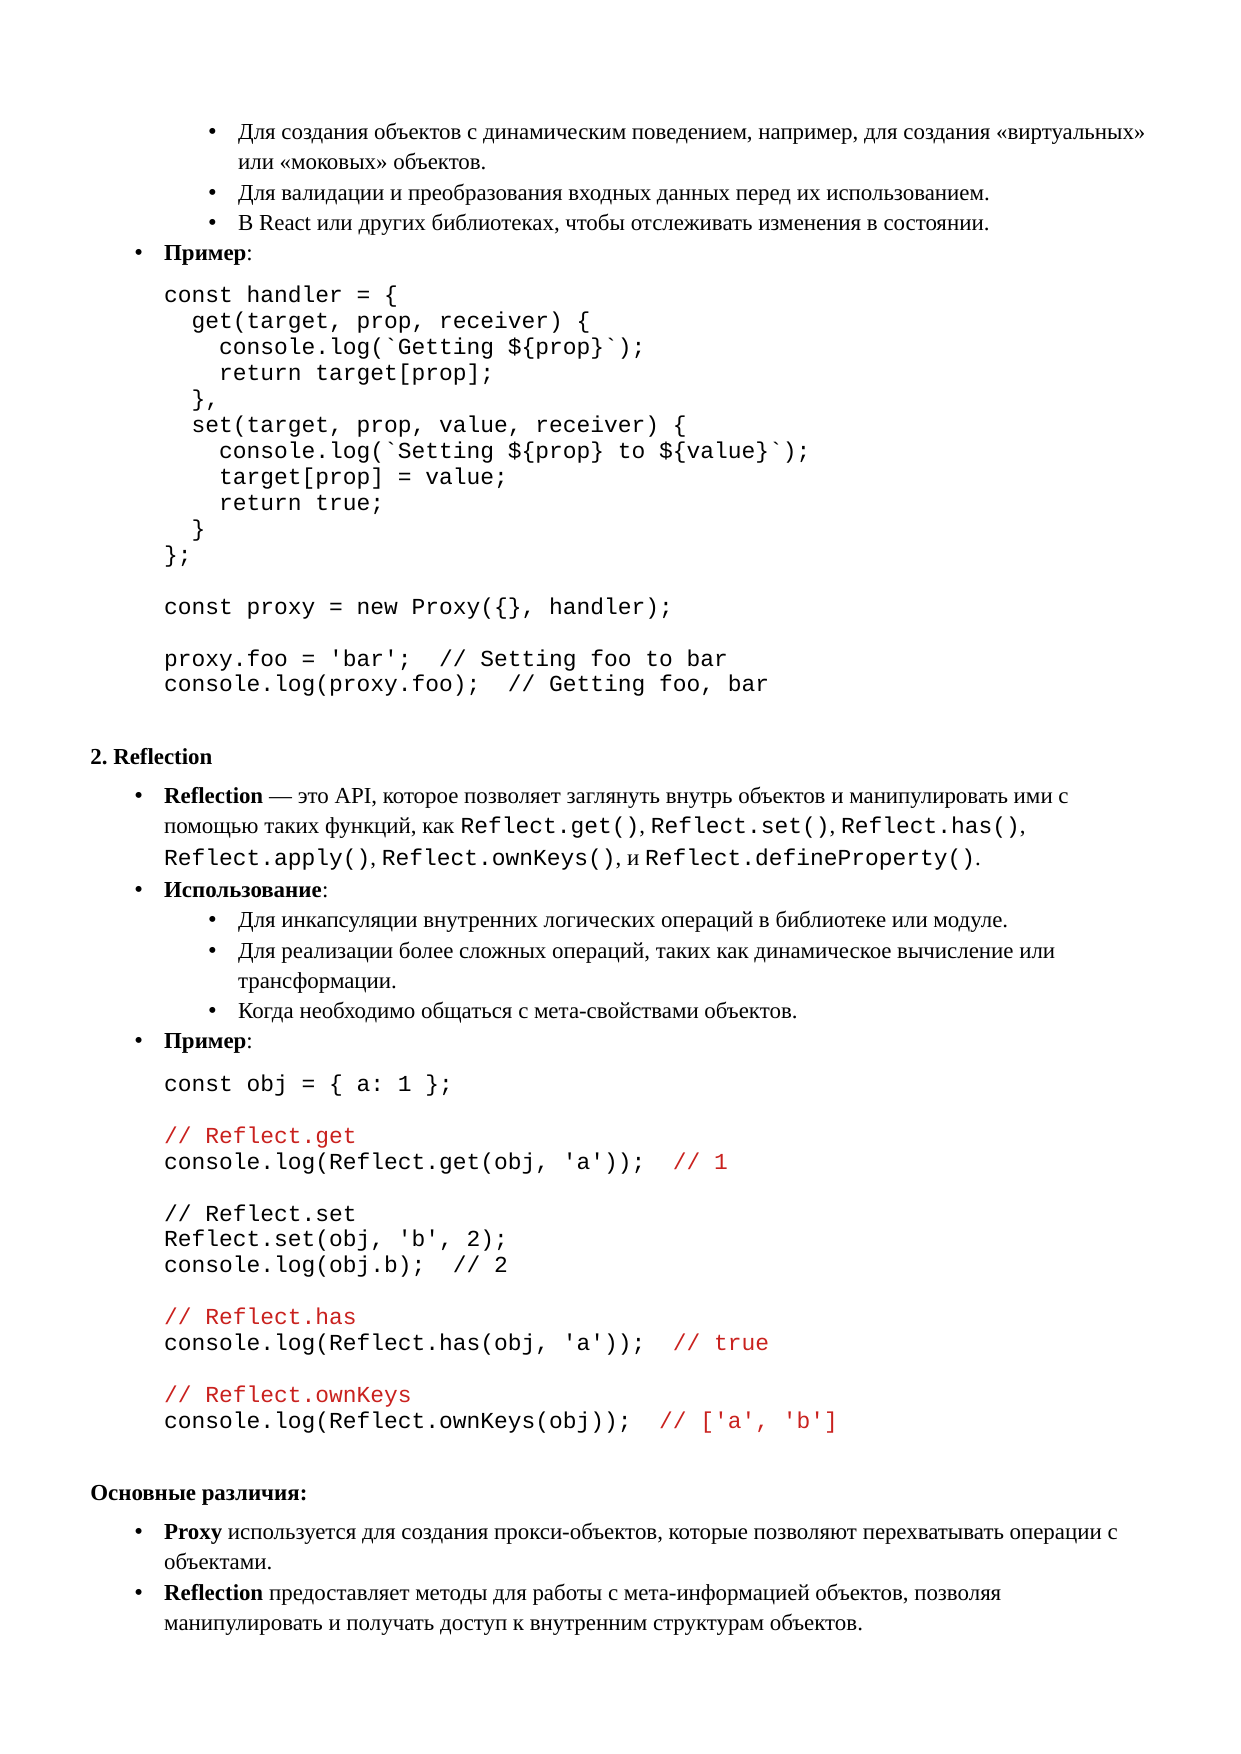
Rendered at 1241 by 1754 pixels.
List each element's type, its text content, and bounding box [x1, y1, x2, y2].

list console.log(`Setting ${prop} to ${value}`); [134, 439, 1150, 465]
list return target[prop]; [134, 362, 1150, 387]
list Для реализации более сложных операций, таких как динамическое вычисление или трансформации. [208, 937, 1150, 993]
list console.log(proxy.foo); // Getting foo, bar [134, 673, 1150, 699]
list }; [134, 543, 1150, 569]
list Для создания объектов с динамическим поведением, например, для создания «виртуальных» или «моковых» объектов. [208, 118, 1150, 175]
list // Reflect.get [134, 1124, 1150, 1150]
list Reflection предоставляет методы для работы с мета-информацией объектов, позволяя манипулировать и получать доступ к внутренним структурам объектов. [134, 1579, 1150, 1635]
list console.log(`Getting ${prop}`); [134, 336, 1150, 362]
list Reflect.set(obj, 'b', 2); [134, 1228, 1150, 1254]
list console.log(Reflect.get(obj, 'a')); // 1 [134, 1150, 1150, 1176]
subtitle Основные различия: [90, 1479, 1150, 1506]
list Использование: [134, 876, 1150, 903]
list Пример: [134, 1027, 1150, 1054]
list Proxy используется для создания прокси-объектов, которые позволяют перехватывать операции с объектами. [134, 1518, 1150, 1575]
list proxy.foo = 'bar'; // Setting foo to bar [134, 647, 1150, 673]
list const proxy = new Proxy({}, handler); [134, 595, 1150, 621]
list В React или других библиотеках, чтобы отслеживать изменения в состоянии. [208, 209, 1150, 235]
list // Reflect.has [134, 1306, 1150, 1332]
list get(target, prop, receiver) { [134, 310, 1150, 336]
list console.log(Reflect.has(obj, 'a')); // true [134, 1332, 1150, 1357]
list Reflection — это API, которое позволяет заглянуть внутрь объектов и манипулировать ими с помощью таких функций, как Reflect.get(), Reflect.set(), Reflect.has(), Reflect.apply(), Reflect.ownKeys(), и Reflect.defineProperty(). [134, 782, 1150, 872]
list } [134, 517, 1150, 543]
list }, [134, 387, 1150, 413]
list const obj = { a: 1 }; [134, 1072, 1150, 1098]
list Пример: [134, 239, 1150, 265]
list target[prop] = value; [134, 465, 1150, 491]
subtitle 2. Reflection [90, 743, 1150, 769]
list Когда необходимо общаться с мета-свойствами объектов. [208, 997, 1150, 1023]
list Для инкапсуляции внутренних логических операций в библиотеке или модуле. [208, 907, 1150, 933]
list // Reflect.set [134, 1202, 1150, 1228]
list console.log(obj.b); // 2 [134, 1254, 1150, 1280]
list return true; [134, 491, 1150, 517]
list const handler = { [134, 284, 1150, 310]
list Для валидации и преобразования входных данных перед их использованием. [208, 178, 1150, 205]
list // Reflect.ownKeys [134, 1383, 1150, 1409]
list console.log(Reflect.ownKeys(obj)); // ['a', 'b'] [134, 1409, 1150, 1435]
list set(target, prop, value, receiver) { [134, 413, 1150, 439]
